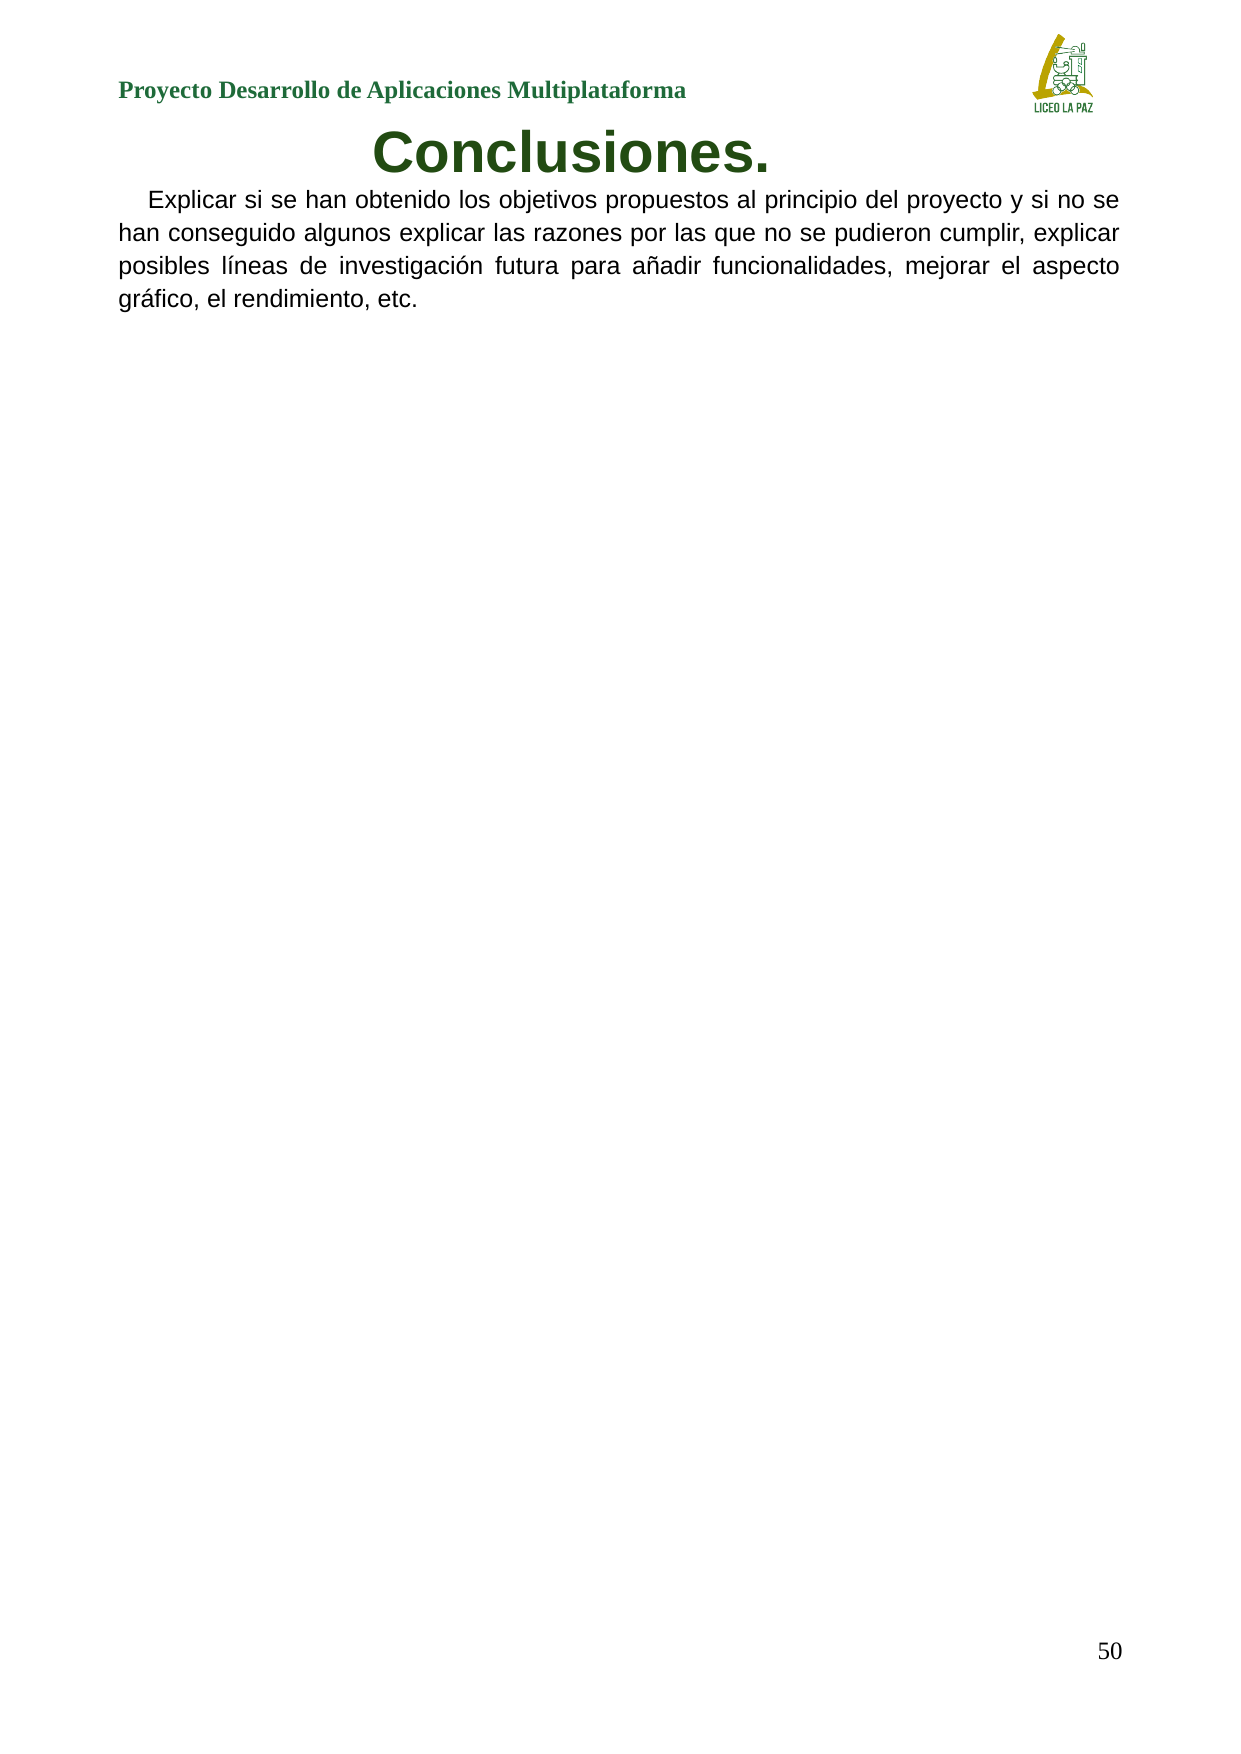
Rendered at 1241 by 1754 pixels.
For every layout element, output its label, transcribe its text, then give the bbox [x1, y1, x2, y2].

subtitle Conclusiones. [118, 118, 1122, 185]
picture [1025, 26, 1100, 121]
text Explicar si se han obtenido los objetivos propuestos al principio del proyecto y si no se han conseguido algunos explicar las razones por las que no se pudieron cumplir, explicar posibles líneas de investigación futura para añadir funcionalidades, mejorar el aspecto gráfico, el rendimiento, etc. [118, 185, 1122, 313]
